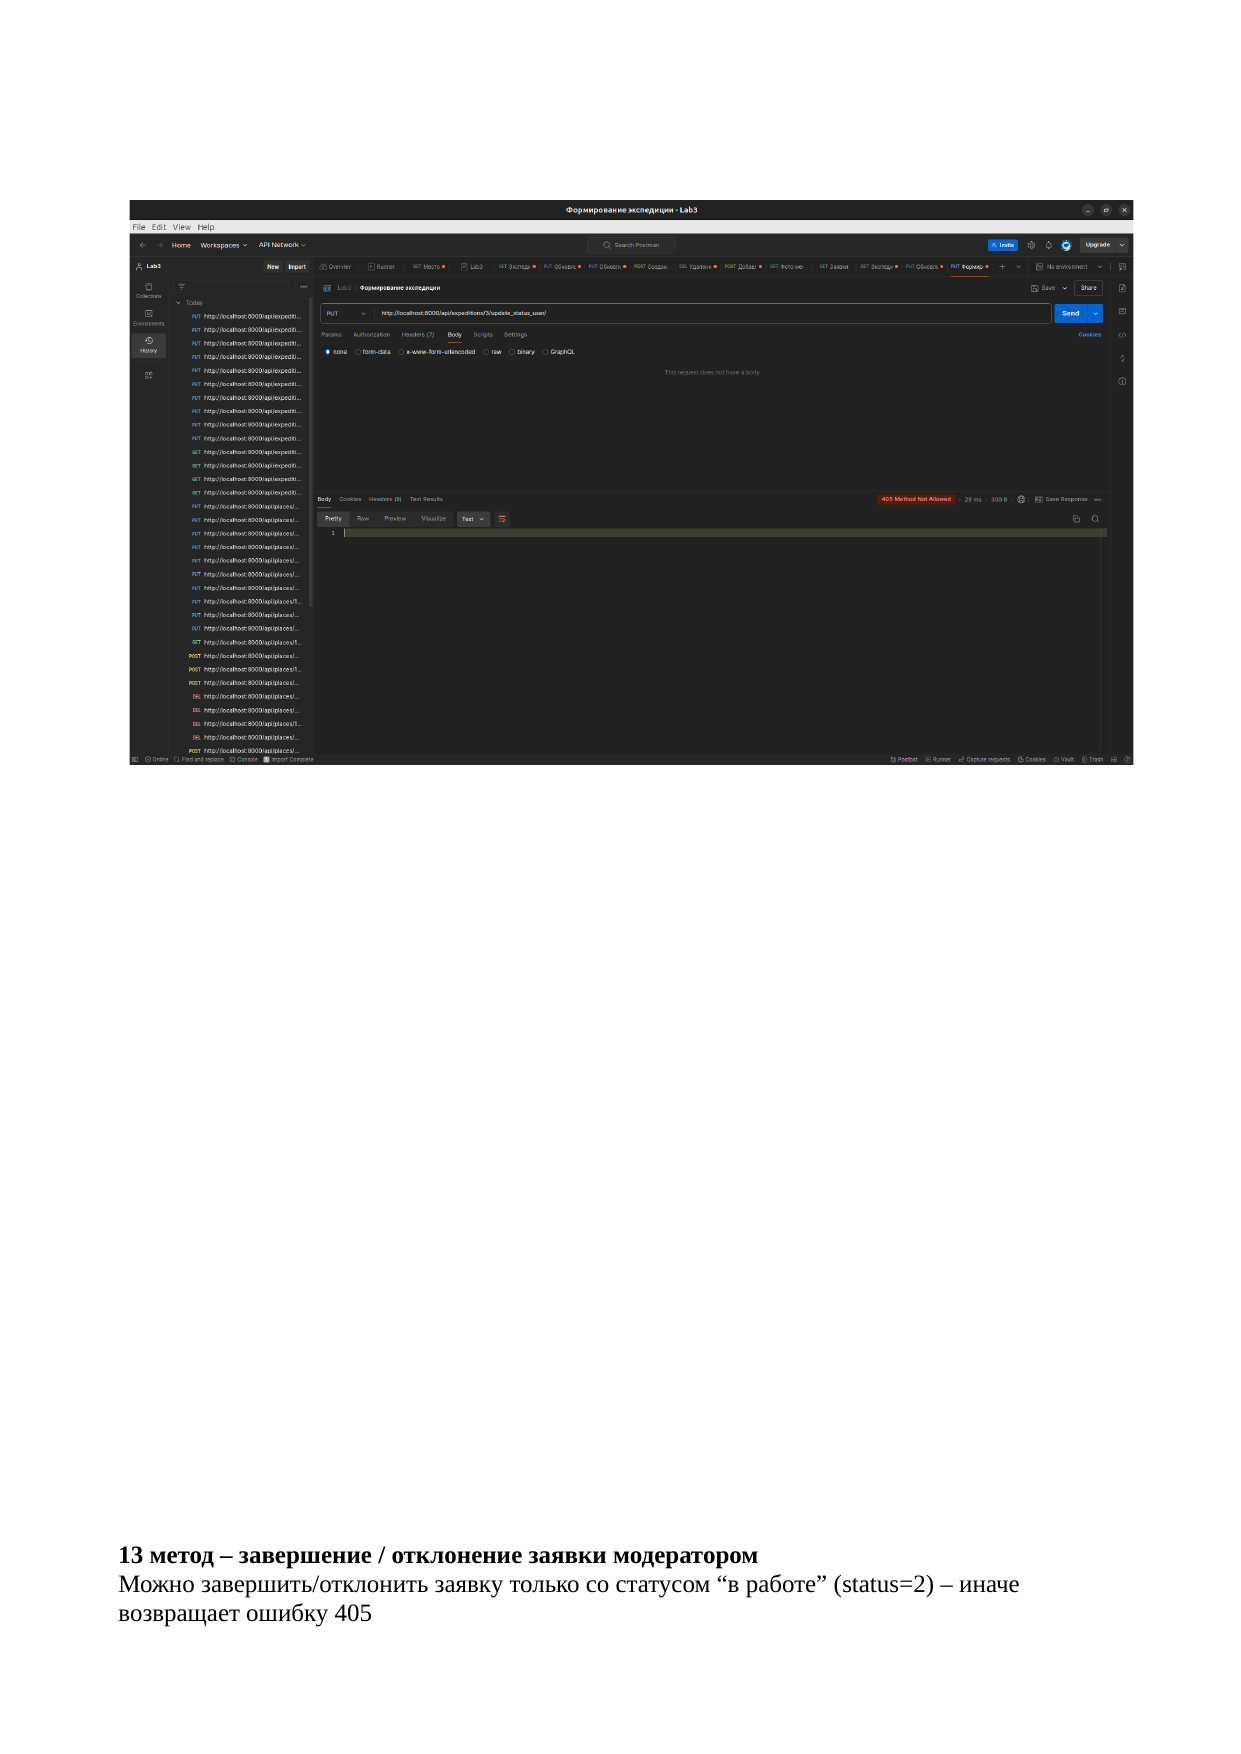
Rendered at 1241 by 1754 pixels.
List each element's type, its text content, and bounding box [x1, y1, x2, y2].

text 13 метод – завершение / отклонение заявки модератором [118, 147, 1122, 1569]
picture [129, 200, 1134, 765]
text Можно завершить/отклонить заявку только со статусом “в работе” (status=2) – иначе возвращает ошибку 405 [118, 1569, 1122, 1627]
